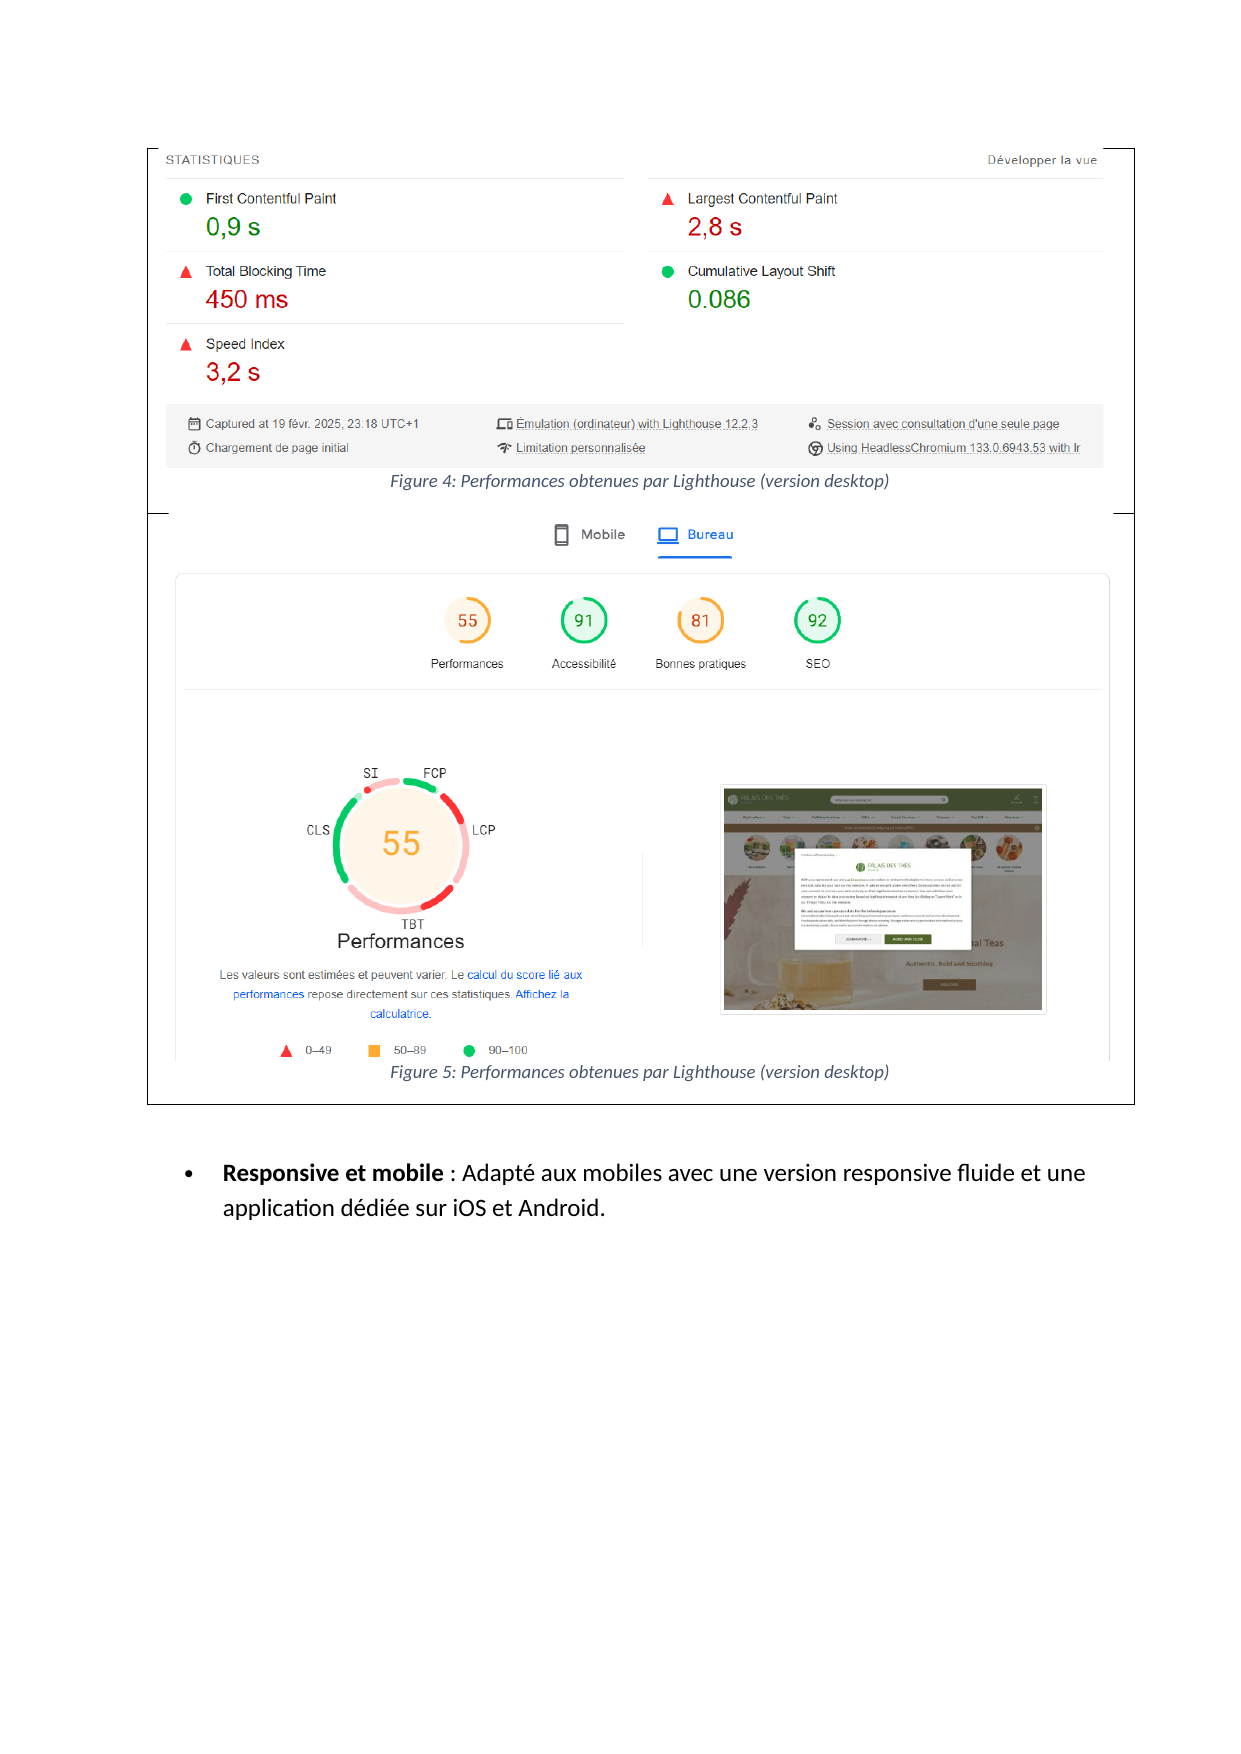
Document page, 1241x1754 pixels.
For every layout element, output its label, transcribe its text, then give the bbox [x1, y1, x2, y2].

list Responsive et mobile : Adapté aux mobiles avec une version responsive fluide et une application dédiée sur iOS et Android. [185, 1157, 1093, 1222]
table_cell Figure 5: Performances obtenues par Lighthouse (version desktop) [148, 514, 1134, 1104]
table_header Figure 4: Performances obtenues par Lighthouse (version desktop) [148, 149, 1134, 513]
